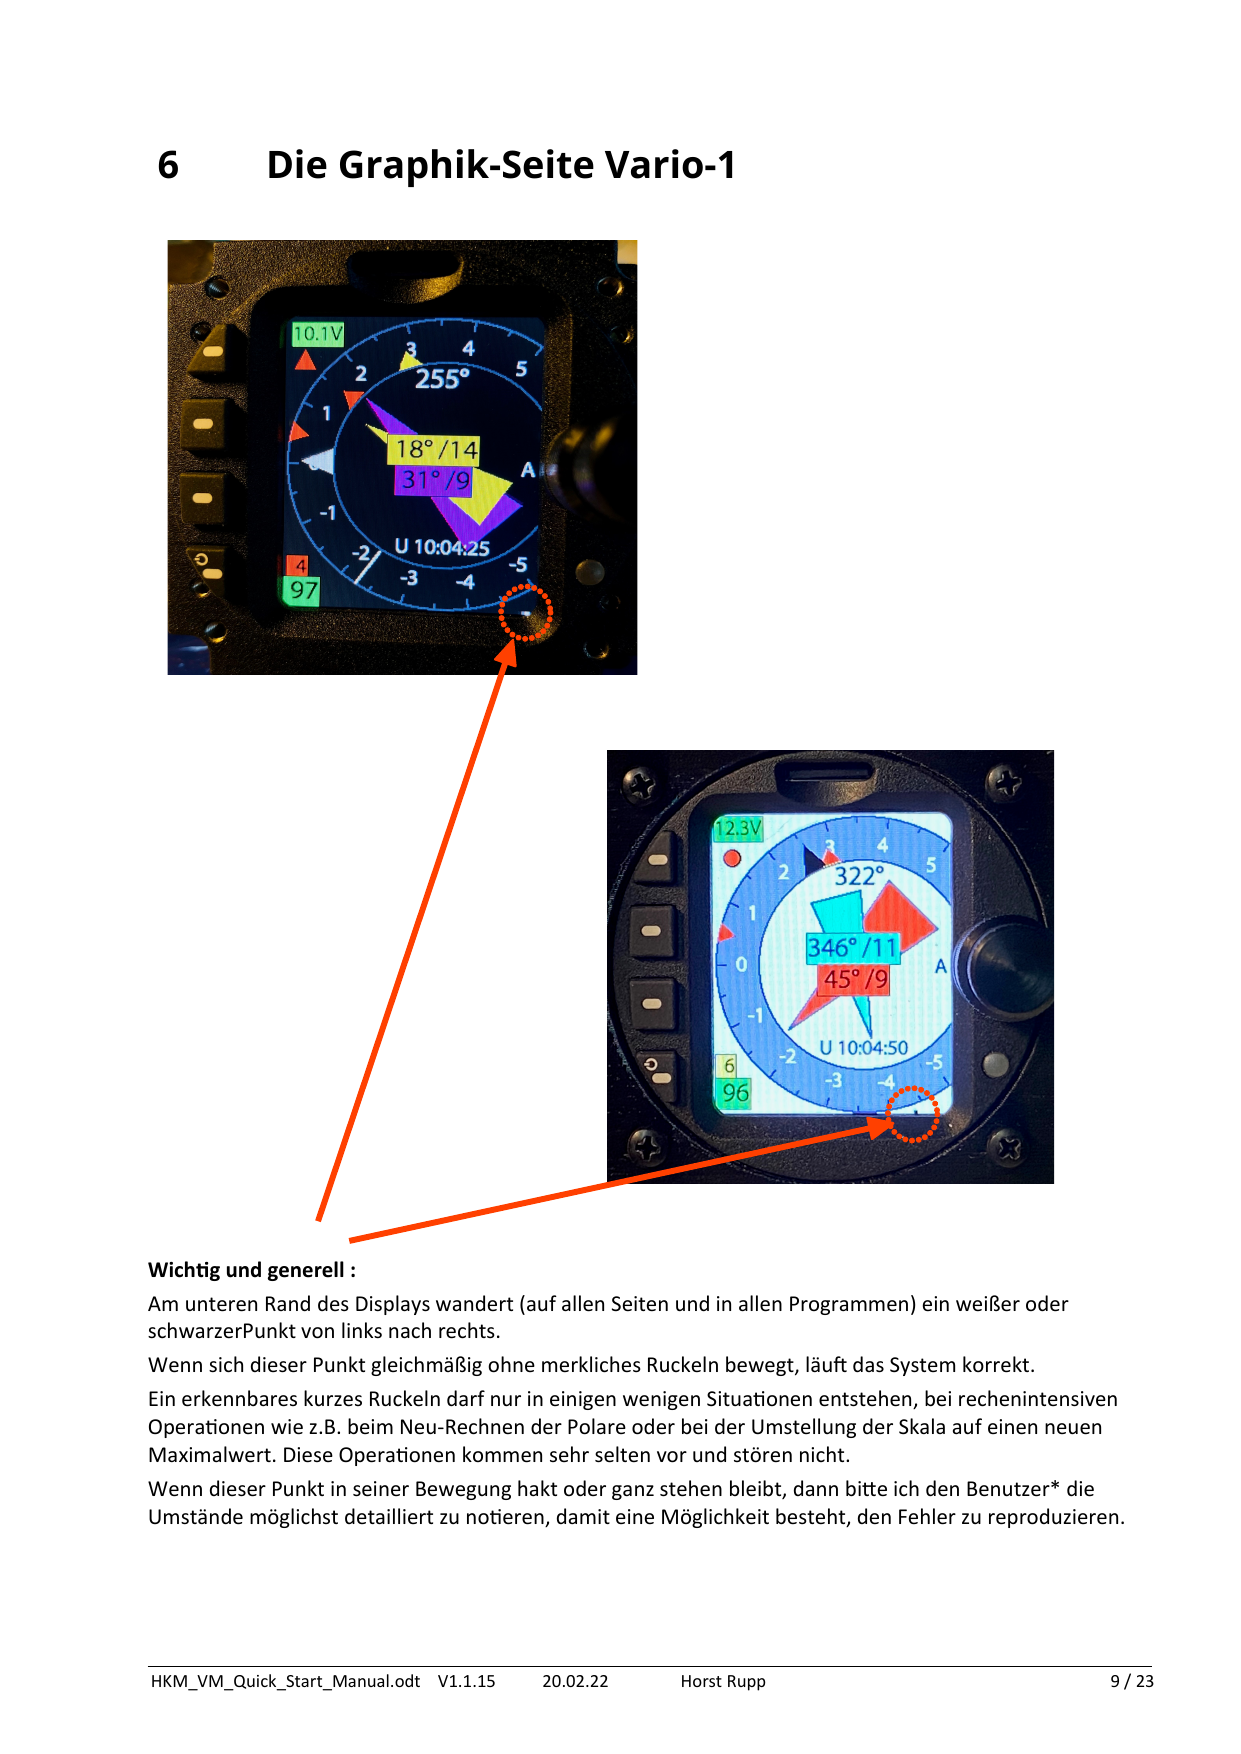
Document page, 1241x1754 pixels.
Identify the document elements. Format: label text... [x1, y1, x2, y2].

text Ein erkennbares kurzes Ruckeln darf nur in einigen wenigen Situationen entstehen, bei rechenintensiven Operationen wie z.B. beim Neu-Rechnen der Polare oder bei der Umstellung der Skala auf einen neuen Maximalwert. Diese Operationen kommen sehr selten vor und stören nicht. [148, 1384, 1152, 1468]
subtitle Wenn sich dieser Punkt gleichmäßig ohne merkliches Ruckeln bewegt, läuft das System korrekt. [148, 1351, 1152, 1378]
text Wenn dieser Punkt in seiner Bewegung hakt oder ganz stehen bleibt, dann bitte ich den Benutzer* die Umstände möglichst detailliert zu notieren, damit eine Möglichkeit besteht, den Fehler zu reproduzieren. [148, 1474, 1152, 1530]
picture [889, 1090, 936, 1139]
subtitle Die Graphik-Seite Vario-1 [148, 138, 1128, 190]
text Am unteren Rand des Displays wandert (auf allen Seiten und in allen Programmen) ein weißer oder schwarzerPunkt von links nach rechts. [148, 1289, 1152, 1345]
picture [167, 240, 638, 675]
picture [502, 588, 549, 638]
picture [607, 750, 1055, 1184]
text Wichtig und generell : [148, 1255, 1152, 1283]
